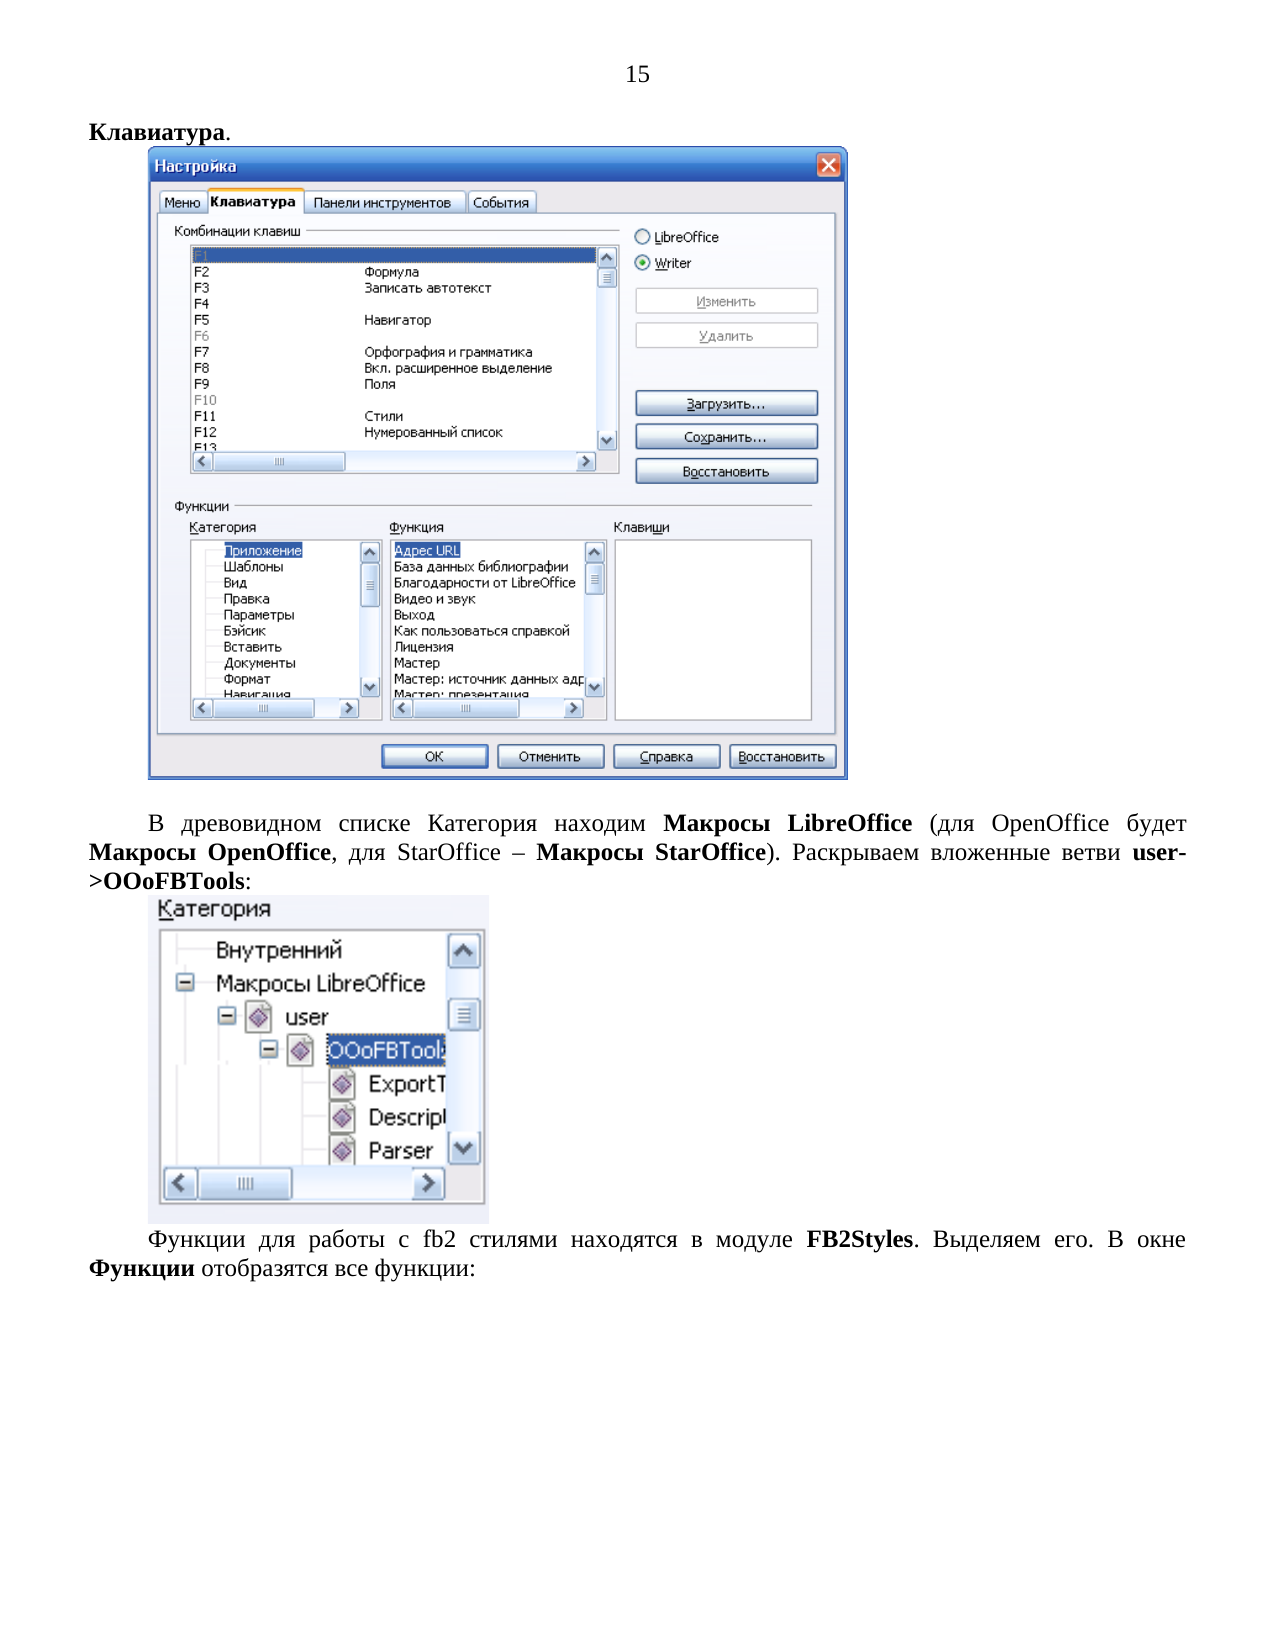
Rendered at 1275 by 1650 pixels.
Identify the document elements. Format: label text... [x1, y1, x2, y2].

text Функции для работы с fb2 стилями находятся в модуле FB2Styles. Выделяем его. В окне Функции отобразятся все функции: [89, 1224, 1186, 1281]
picture [147, 146, 848, 780]
text В древовидном списке Категория находим Макросы LibreOffice (для OpenOffice будет Макросы OpenOffice, для StarOffice – Макросы StarOffice). Раскрываем вложенные ветви user->OOoFBTools: [89, 808, 1186, 895]
picture [147, 895, 490, 1224]
text Клавиатура. [89, 117, 1186, 146]
